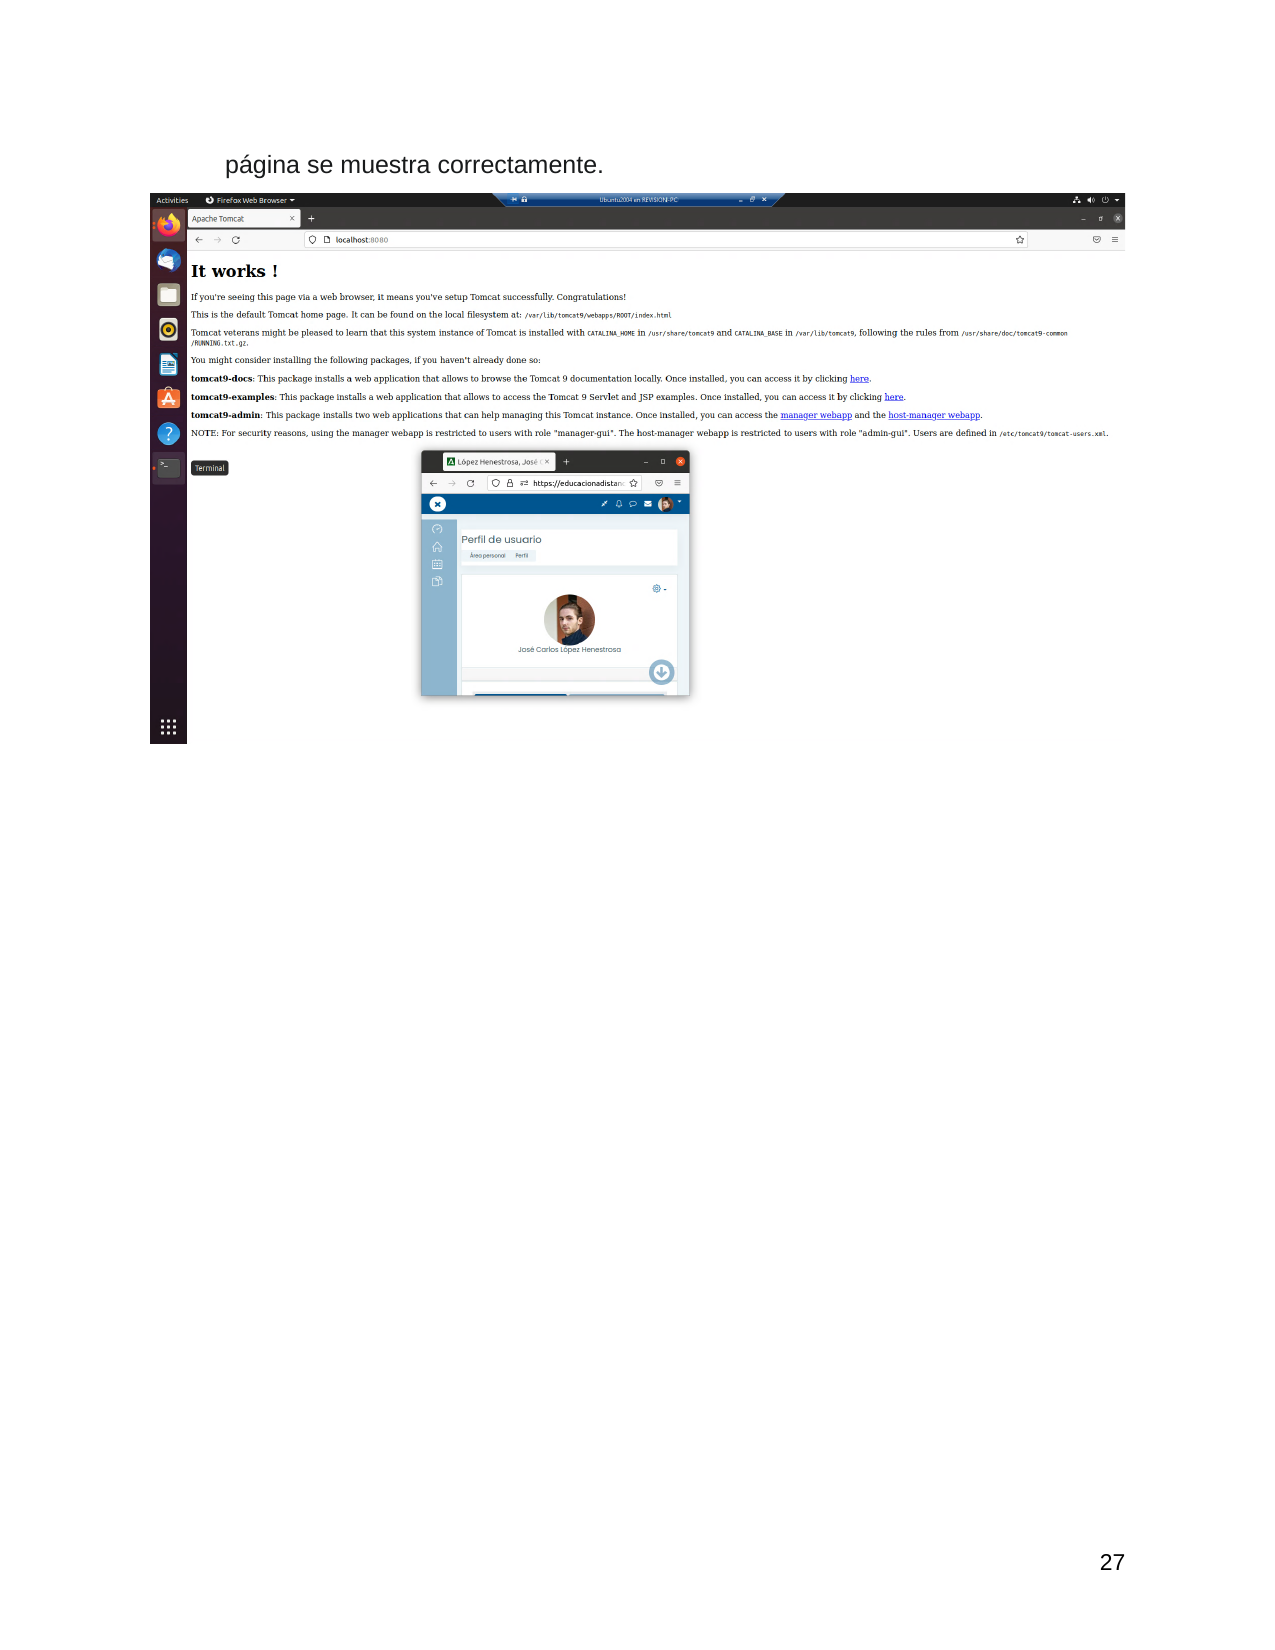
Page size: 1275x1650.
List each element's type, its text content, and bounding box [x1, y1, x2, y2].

picture [150, 193, 1125, 744]
list página se muestra correctamente. [187, 150, 1125, 179]
